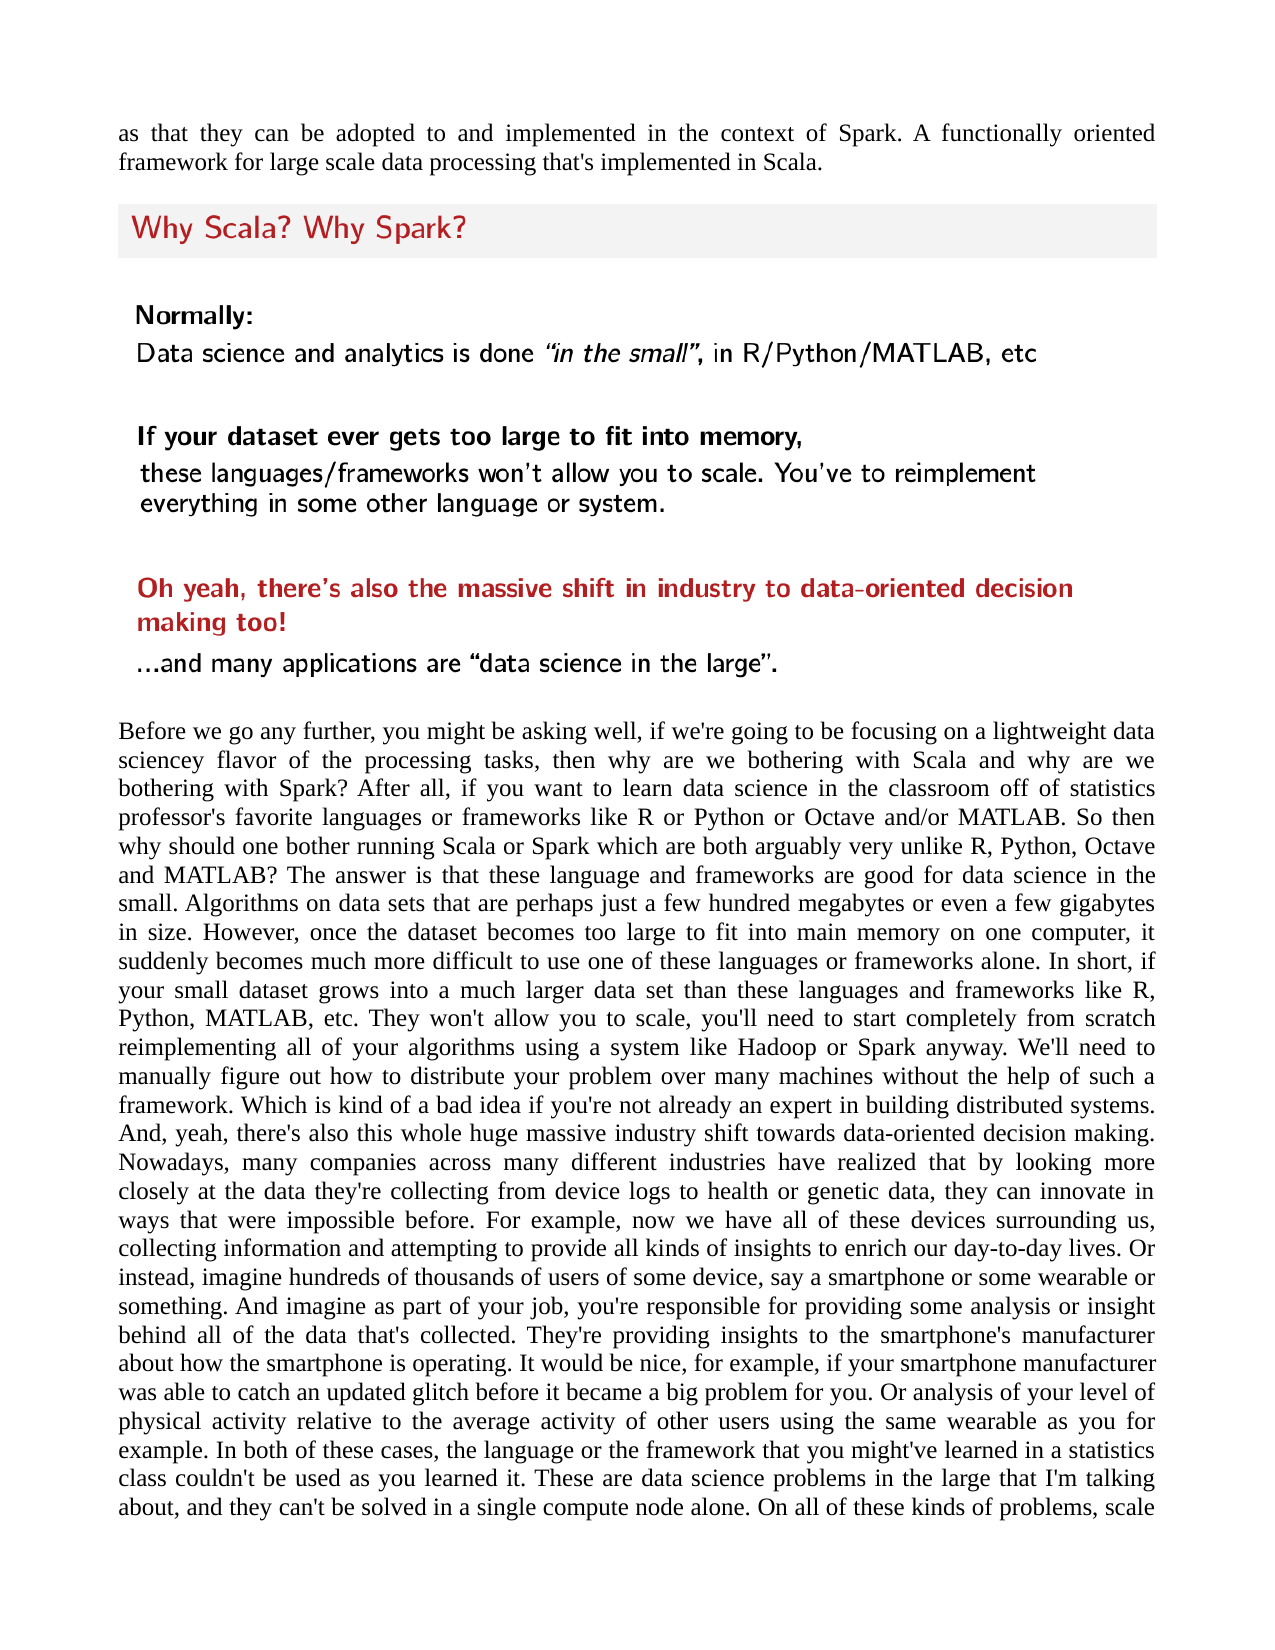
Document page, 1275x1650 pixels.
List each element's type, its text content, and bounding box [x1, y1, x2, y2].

text Before we go any further, you might be asking well, if we're going to be focusing on a lightweight data sciencey flavor of the processing tasks, then why are we bothering with Scala and why are we bothering with Spark? After all, if you want to learn data science in the classroom off of statistics professor's favorite languages or frameworks like R or Python or Octave and/or MATLAB. So then why should one bother running Scala or Spark which are both arguably very unlike R, Python, Octave and MATLAB? The answer is that these language and frameworks are good for data science in the small. Algorithms on data sets that are perhaps just a few hundred megabytes or even a few gigabytes in size. However, once the dataset becomes too large to fit into main memory on one computer, it suddenly becomes much more difficult to use one of these languages or frameworks alone. In short, if your small dataset grows into a much larger data set than these languages and frameworks like R, Python, MATLAB, etc. They won't allow you to scale, you'll need to start completely from scratch reimplementing all of your algorithms using a system like Hadoop or Spark anyway. We'll need to manually figure out how to distribute your problem over many machines without the help of such a framework. Which is kind of a bad idea if you're not already an expert in building distributed systems. And, yeah, there's also this whole huge massive industry shift towards data-oriented decision making. Nowadays, many companies across many different industries have realized that by looking more closely at the data they're collecting from device logs to health or genetic data, they can innovate in ways that were impossible before. For example, now we have all of these devices surrounding us, collecting information and attempting to provide all kinds of insights to enrich our day-to-day lives. Or instead, imagine hundreds of thousands of users of some device, say a smartphone or some wearable or something. And imagine as part of your job, you're responsible for providing some analysis or insight behind all of the data that's collected. They're providing insights to the smartphone's manufacturer about how the smartphone is operating. It would be nice, for example, if your smartphone manufacturer was able to catch an updated glitch before it became a big problem for you. Or analysis of your level of physical activity relative to the average activity of other users using the same wearable as you for example. In both of these cases, the language or the framework that you might've learned in a statistics class couldn't be used as you learned it. These are data science problems in the large that I'm talking about, and they can't be solved in a single compute node alone. On all of these kinds of problems, scale [118, 716, 1157, 1521]
text as that they can be adopted to and implemented in the context of Spark. A functionally oriented framework for large scale data processing that's implemented in Scala. [118, 118, 1157, 176]
picture [118, 204, 1157, 688]
